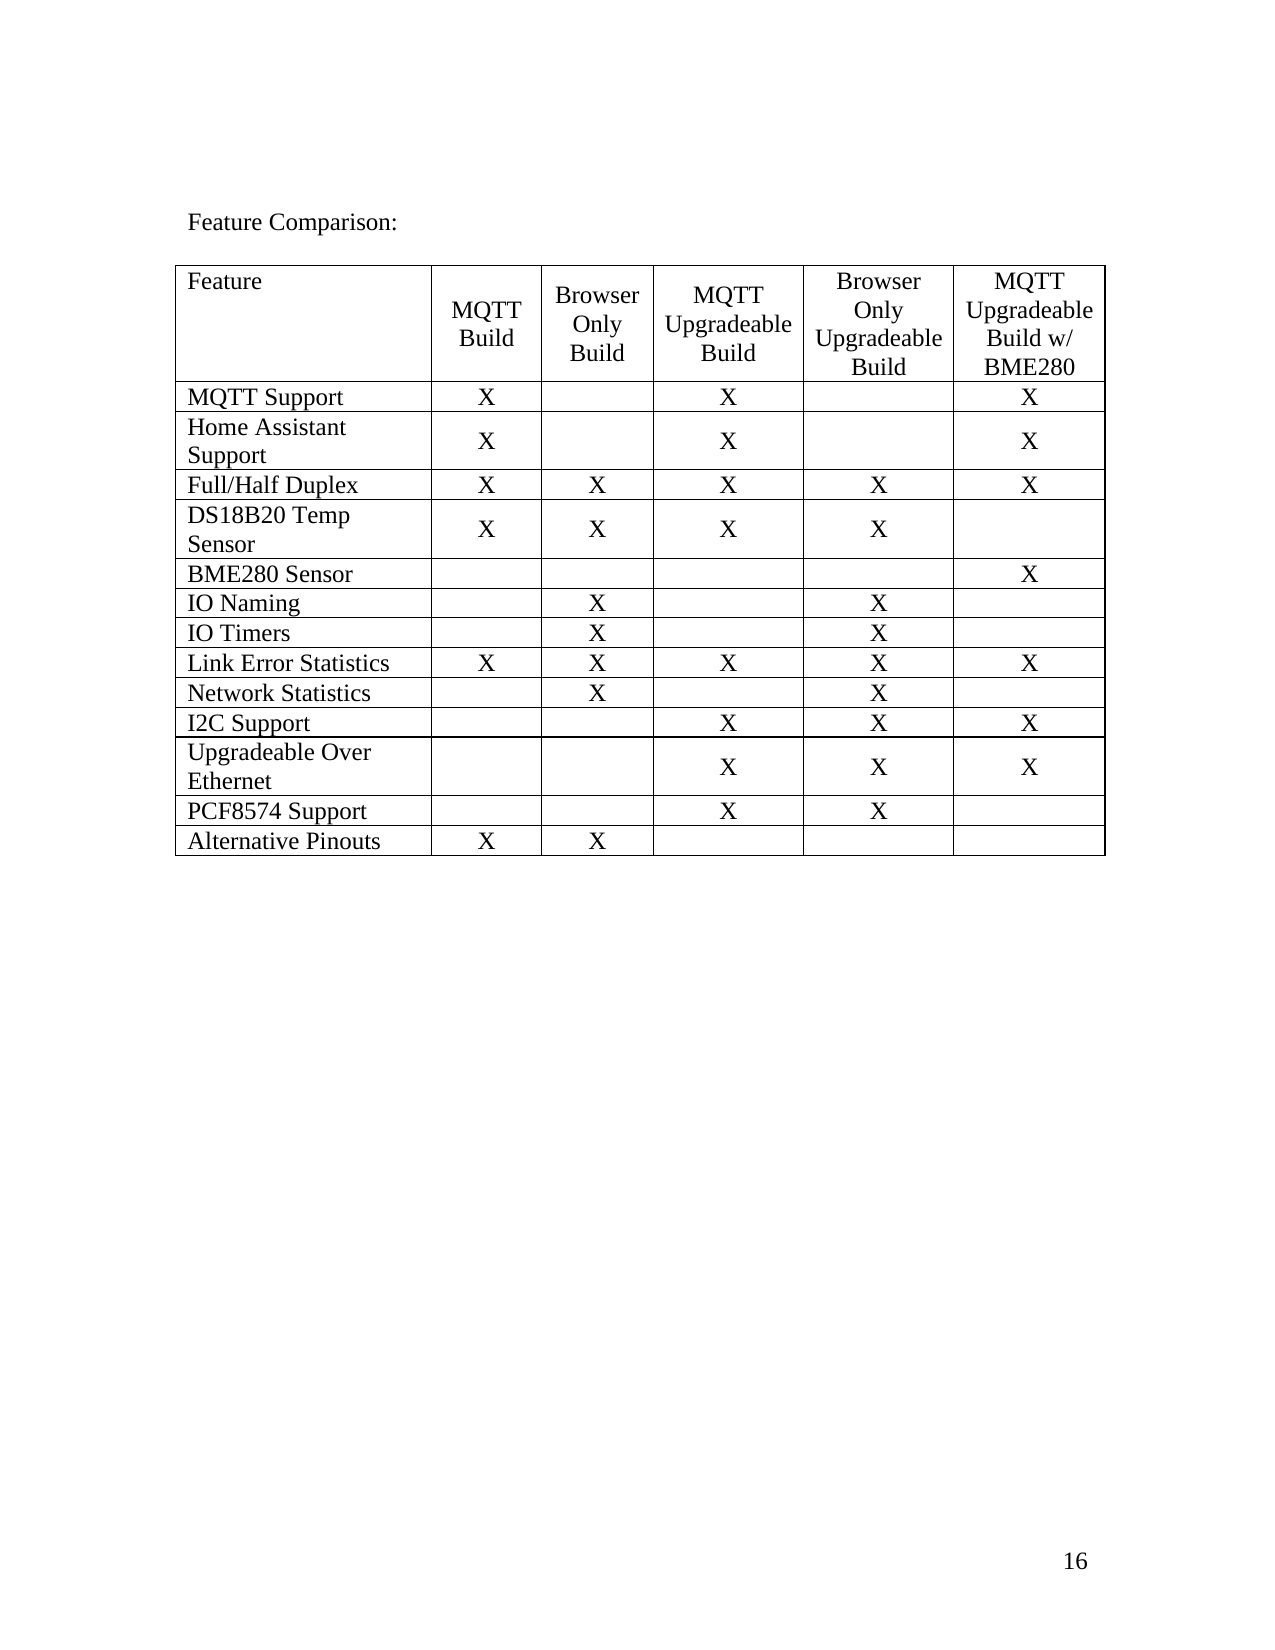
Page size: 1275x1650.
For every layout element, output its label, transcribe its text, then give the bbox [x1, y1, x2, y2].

table_cell X [432, 648, 541, 677]
table_header Browser Only Build [542, 266, 653, 381]
table_cell X [804, 738, 953, 795]
table_cell DS18B20 Temp Sensor [176, 500, 431, 558]
table_cell X [804, 648, 953, 677]
table_header Feature [176, 266, 431, 381]
table_cell [432, 796, 541, 825]
table_cell [954, 678, 1104, 707]
table_cell X [432, 412, 541, 469]
table_cell [542, 382, 653, 411]
table_cell [542, 708, 653, 736]
table_cell X [954, 738, 1104, 795]
table_cell X [804, 500, 953, 558]
table_cell [542, 559, 653, 587]
table_cell [542, 738, 653, 795]
table_cell [654, 618, 803, 647]
table_cell PCF8574 Support [176, 796, 431, 825]
table_cell X [432, 826, 541, 854]
table_cell Full/Half Duplex [176, 470, 431, 499]
table_cell X [542, 500, 653, 558]
table_cell X [432, 382, 541, 411]
table_cell MQTT Support [176, 382, 431, 411]
table_cell [542, 412, 653, 469]
text Feature Comparison: [187, 207, 1087, 236]
table_cell [654, 678, 803, 707]
table_cell [954, 618, 1104, 647]
table_cell IO Naming [176, 589, 431, 617]
table_cell [804, 559, 953, 587]
table_cell Network Statistics [176, 678, 431, 707]
table_cell I2C Support [176, 708, 431, 736]
table_cell [432, 708, 541, 736]
table_cell Alternative Pinouts [176, 826, 431, 854]
table_cell X [654, 648, 803, 677]
table_cell X [804, 589, 953, 617]
table_cell [432, 589, 541, 617]
table_cell BME280 Sensor [176, 559, 431, 587]
table_cell X [654, 382, 803, 411]
table_cell Link Error Statistics [176, 648, 431, 677]
table_cell X [804, 618, 953, 647]
table_cell Upgradeable Over Ethernet [176, 738, 431, 795]
table_cell X [954, 648, 1104, 677]
table_cell [954, 500, 1104, 558]
table_cell X [954, 470, 1104, 499]
table_cell X [542, 678, 653, 707]
table_cell [432, 618, 541, 647]
table_header Browser Only Upgradeable Build [804, 266, 953, 381]
table_cell X [954, 708, 1104, 736]
table_cell X [954, 382, 1104, 411]
table_cell Home Assistant Support [176, 412, 431, 469]
table_cell X [654, 796, 803, 825]
table_cell [804, 382, 953, 411]
table_cell X [542, 618, 653, 647]
table_cell [804, 826, 953, 854]
table_cell X [804, 470, 953, 499]
table_header MQTT Build [432, 266, 541, 381]
table_cell [954, 589, 1104, 617]
table_cell [432, 738, 541, 795]
table_cell X [542, 648, 653, 677]
table_cell [804, 412, 953, 469]
table_cell X [542, 589, 653, 617]
table_cell [654, 589, 803, 617]
table_header MQTT Upgradeable Build w/ BME280 [954, 266, 1104, 381]
table_cell X [432, 470, 541, 499]
table_cell X [542, 470, 653, 499]
table_cell [432, 559, 541, 587]
table_cell [654, 826, 803, 854]
table_cell X [954, 412, 1104, 469]
table_header MQTT Upgradeable Build [654, 266, 803, 381]
table_cell X [432, 500, 541, 558]
table_cell [542, 796, 653, 825]
table_cell X [804, 796, 953, 825]
table_cell X [654, 500, 803, 558]
table_cell X [654, 470, 803, 499]
table_cell X [954, 559, 1104, 587]
table_cell [432, 678, 541, 707]
table_cell X [804, 678, 953, 707]
table_cell [654, 559, 803, 587]
table_cell [954, 826, 1104, 854]
table_cell X [654, 412, 803, 469]
table_cell X [654, 738, 803, 795]
table_cell X [542, 826, 653, 854]
table_cell X [804, 708, 953, 736]
table_cell X [654, 708, 803, 736]
table_cell IO Timers [176, 618, 431, 647]
table_cell [954, 796, 1104, 825]
